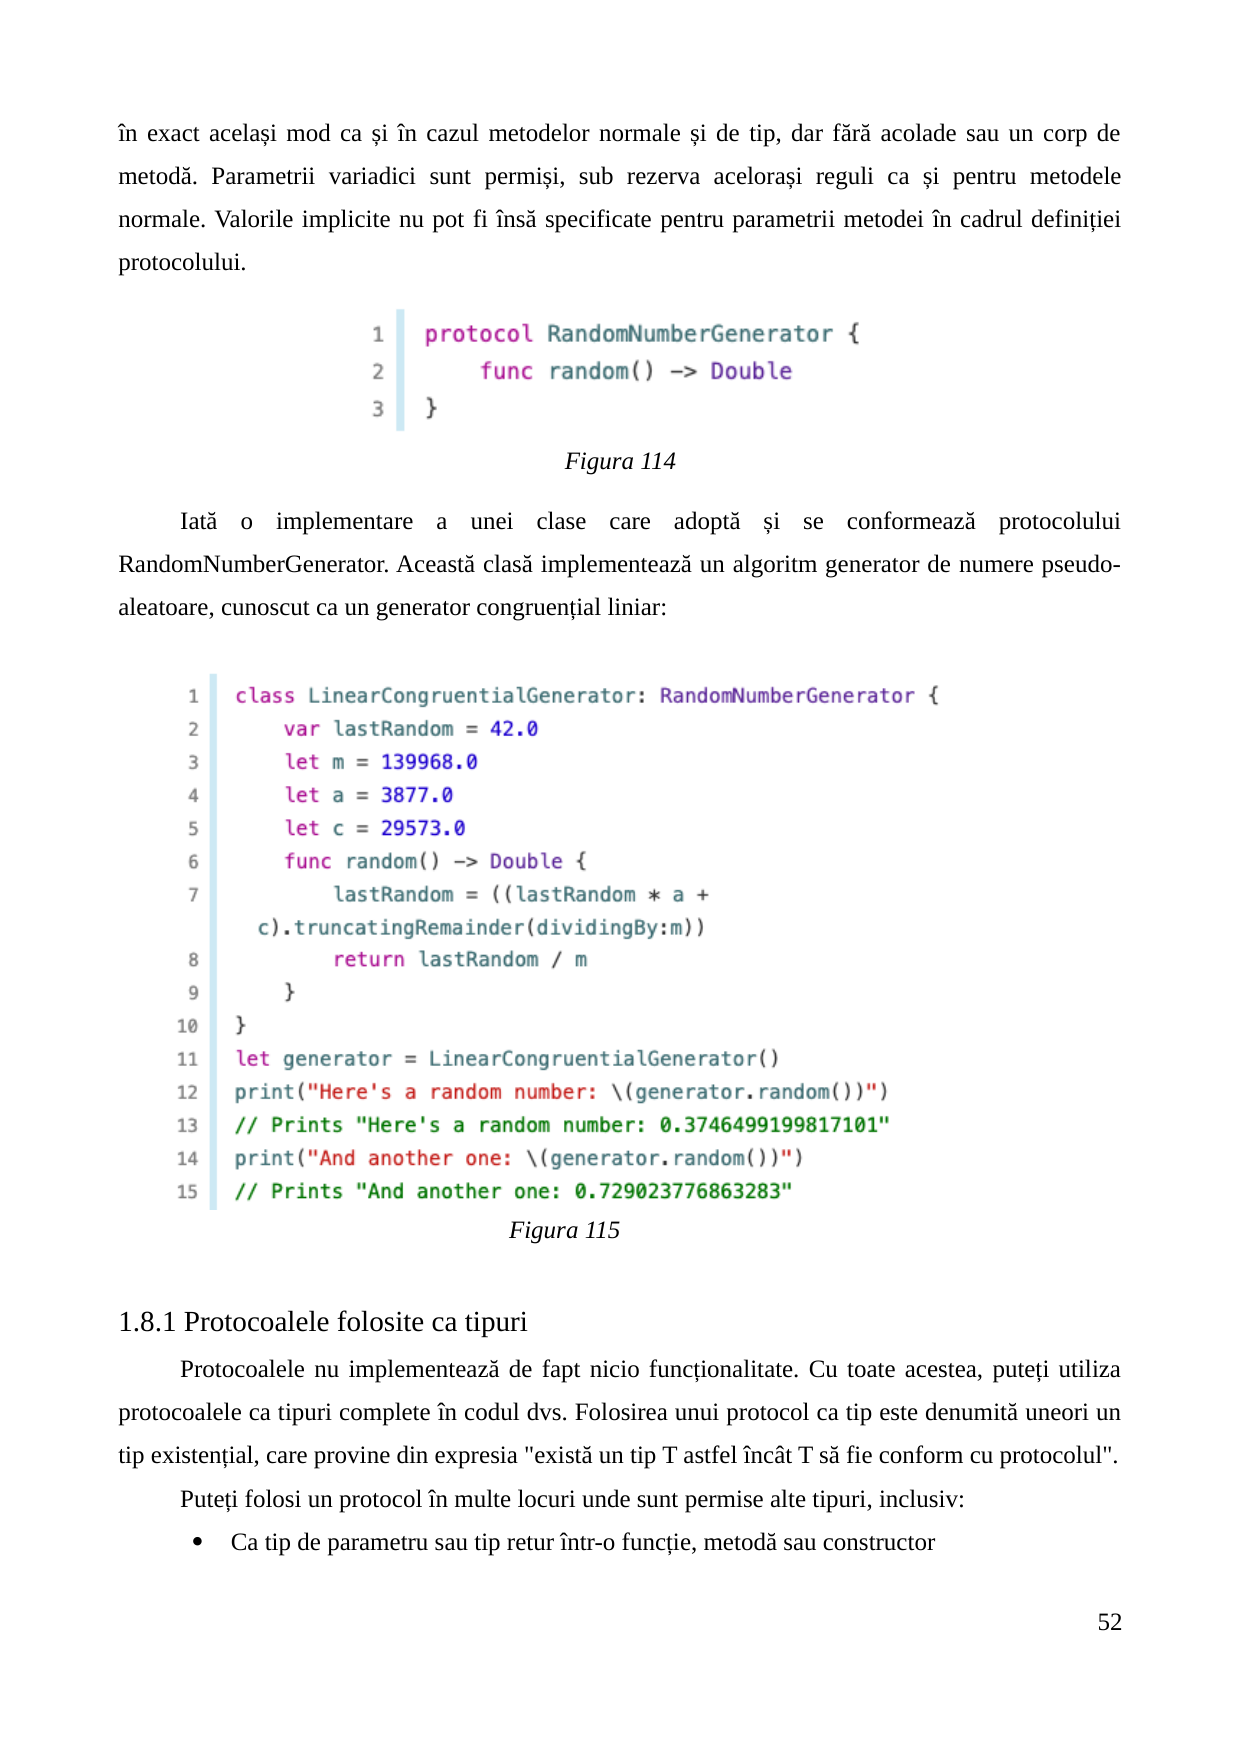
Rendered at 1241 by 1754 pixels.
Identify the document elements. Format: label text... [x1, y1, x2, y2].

text în exact același mod ca și în cazul metodelor normale și de tip, dar fără acolade sau un corp de metodă. Parametrii variadici sunt permiși, sub rezerva acelorași reguli ca și pentru metodele normale. Valorile implicite nu pot fi însă specificate pentru parametrii metodei în cadrul definiției protocolului. [118, 118, 1122, 276]
picture [361, 303, 879, 441]
list Ca tip de parametru sau tip retur într-o funcție, metodă sau constructor [193, 1527, 1122, 1556]
text Figura 115 [171, 1210, 958, 1244]
text Figura 114 [361, 441, 879, 474]
subtitle 1.8.1 Protocoalele folosite ca tipuri [118, 1304, 1122, 1338]
text Iată o implementare a unei clase care adoptă și se conformează protocolului RandomNumberGenerator. Această clasă implementează un algoritm generator de numere pseudo-aleatoare, cunoscut ca un generator congruențial liniar: [118, 506, 1122, 621]
text Protocoalele nu implementează de fapt nicio funcționalitate. Cu toate acestea, puteți utiliza protocoalele ca tipuri complete în codul dvs. Folosirea unui protocol ca tip este denumită uneori un tip existențial, care provine din expresia "există un tip T astfel încât T să fie conform cu protocolul". [118, 1354, 1122, 1469]
text Puteți folosi un protocol în multe locuri unde sunt permise alte tipuri, inclusiv: [118, 1484, 1122, 1512]
picture [171, 664, 958, 1210]
